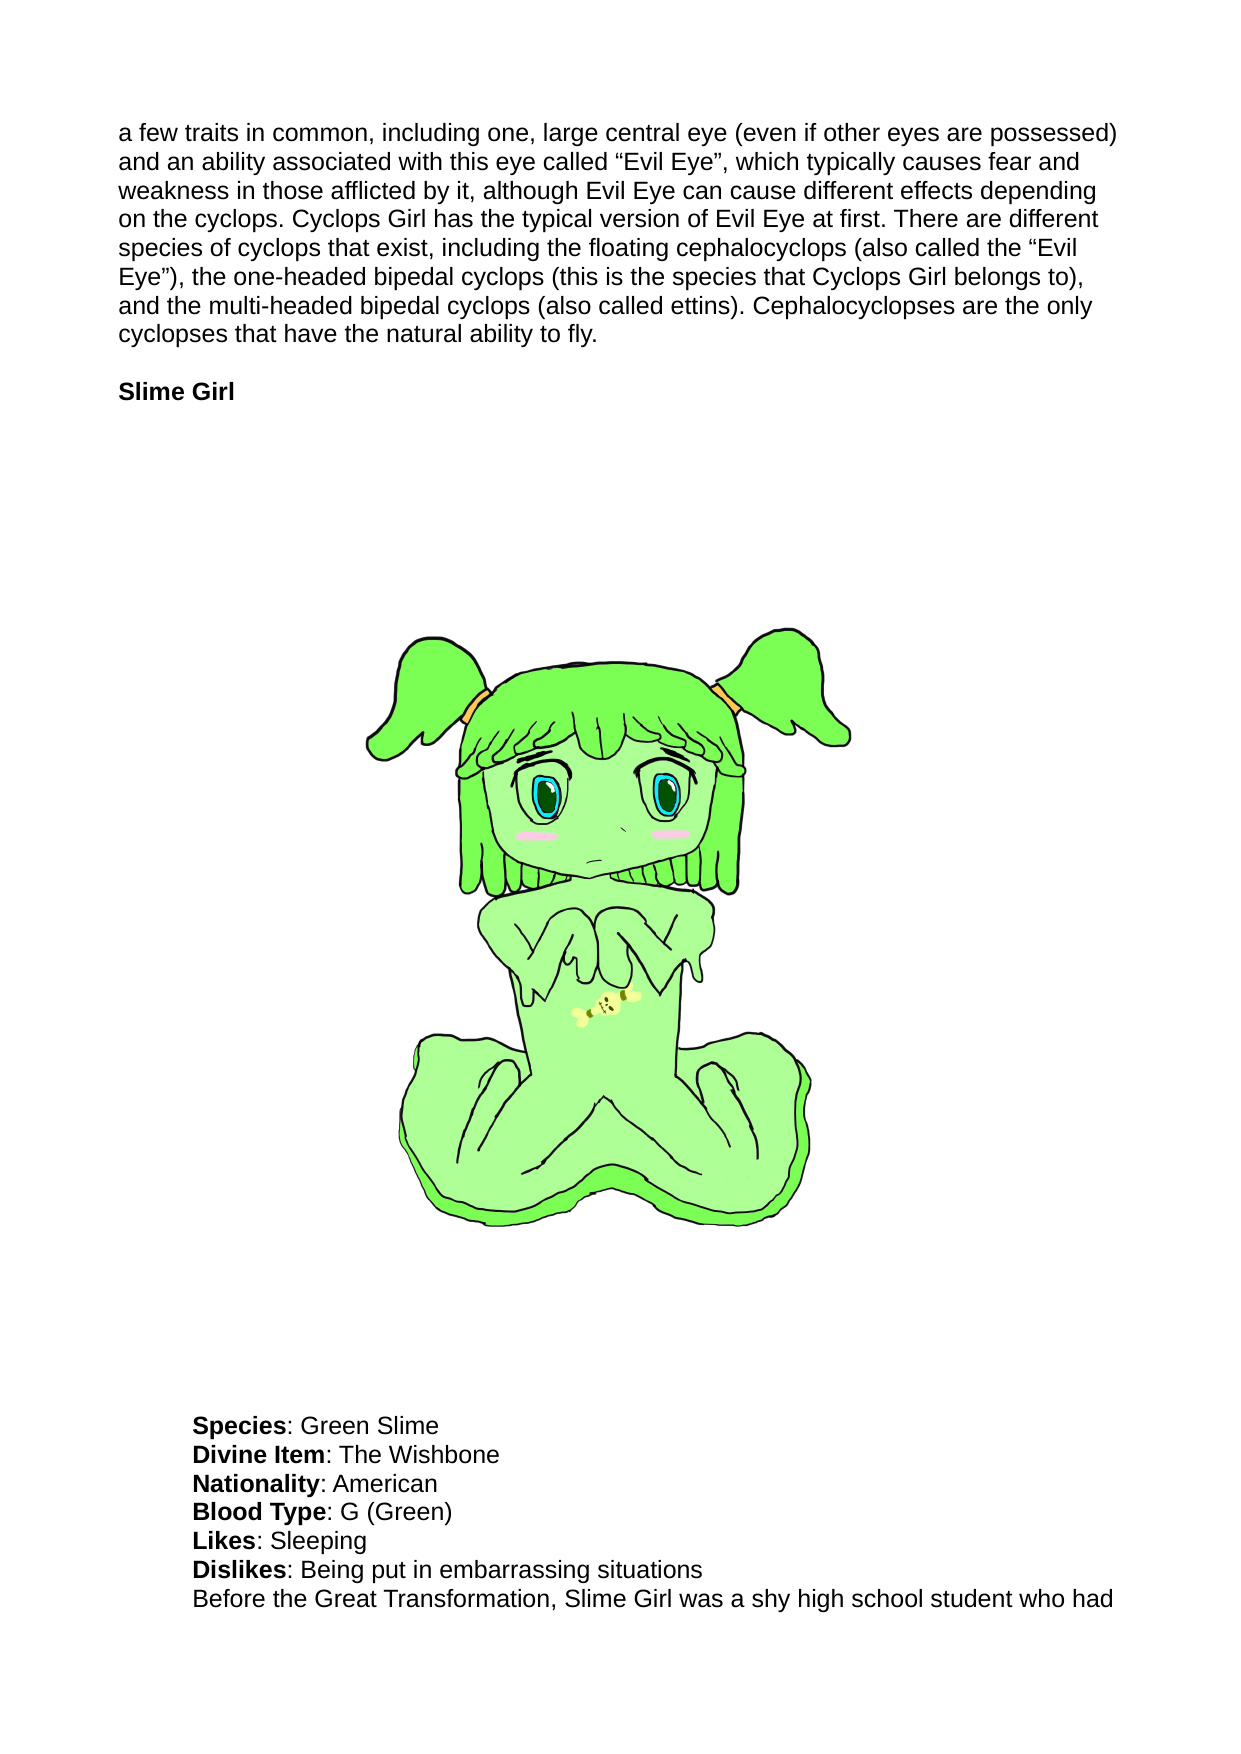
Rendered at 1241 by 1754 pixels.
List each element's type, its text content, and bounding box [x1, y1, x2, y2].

text Dislikes: Being put in embarrassing situations [118, 1555, 1122, 1584]
text Blood Type: G (Green) [118, 1497, 1122, 1526]
text Species: Green Slime [118, 1412, 1122, 1440]
text a few traits in common, including one, large central eye (even if other eyes are possessed) and an ability associated with this eye called “Evil Eye”, which typically causes fear and weakness in those afflicted by it, although Evil Eye can cause different effects depending on the cyclops. Cyclops Girl has the typical version of Evil Eye at first. There are different species of cyclops that exist, including the floating cephalocyclops (also called the “Evil Eye”), the one-headed bipedal cyclops (this is the species that Cyclops Girl belongs to), and the multi-headed bipedal cyclops (also called ettins). Cephalocyclopses are the only cyclopses that have the natural ability to fly. [118, 118, 1122, 348]
text Nationality: American [118, 1469, 1122, 1497]
text Slime Girl [118, 377, 1122, 406]
text Divine Item: The Wishbone [118, 1440, 1122, 1469]
text Likes: Sleeping [118, 1526, 1122, 1555]
picture [118, 407, 1123, 1412]
text Before the Great Transformation, Slime Girl was a shy high school student who had [118, 1584, 1122, 1612]
